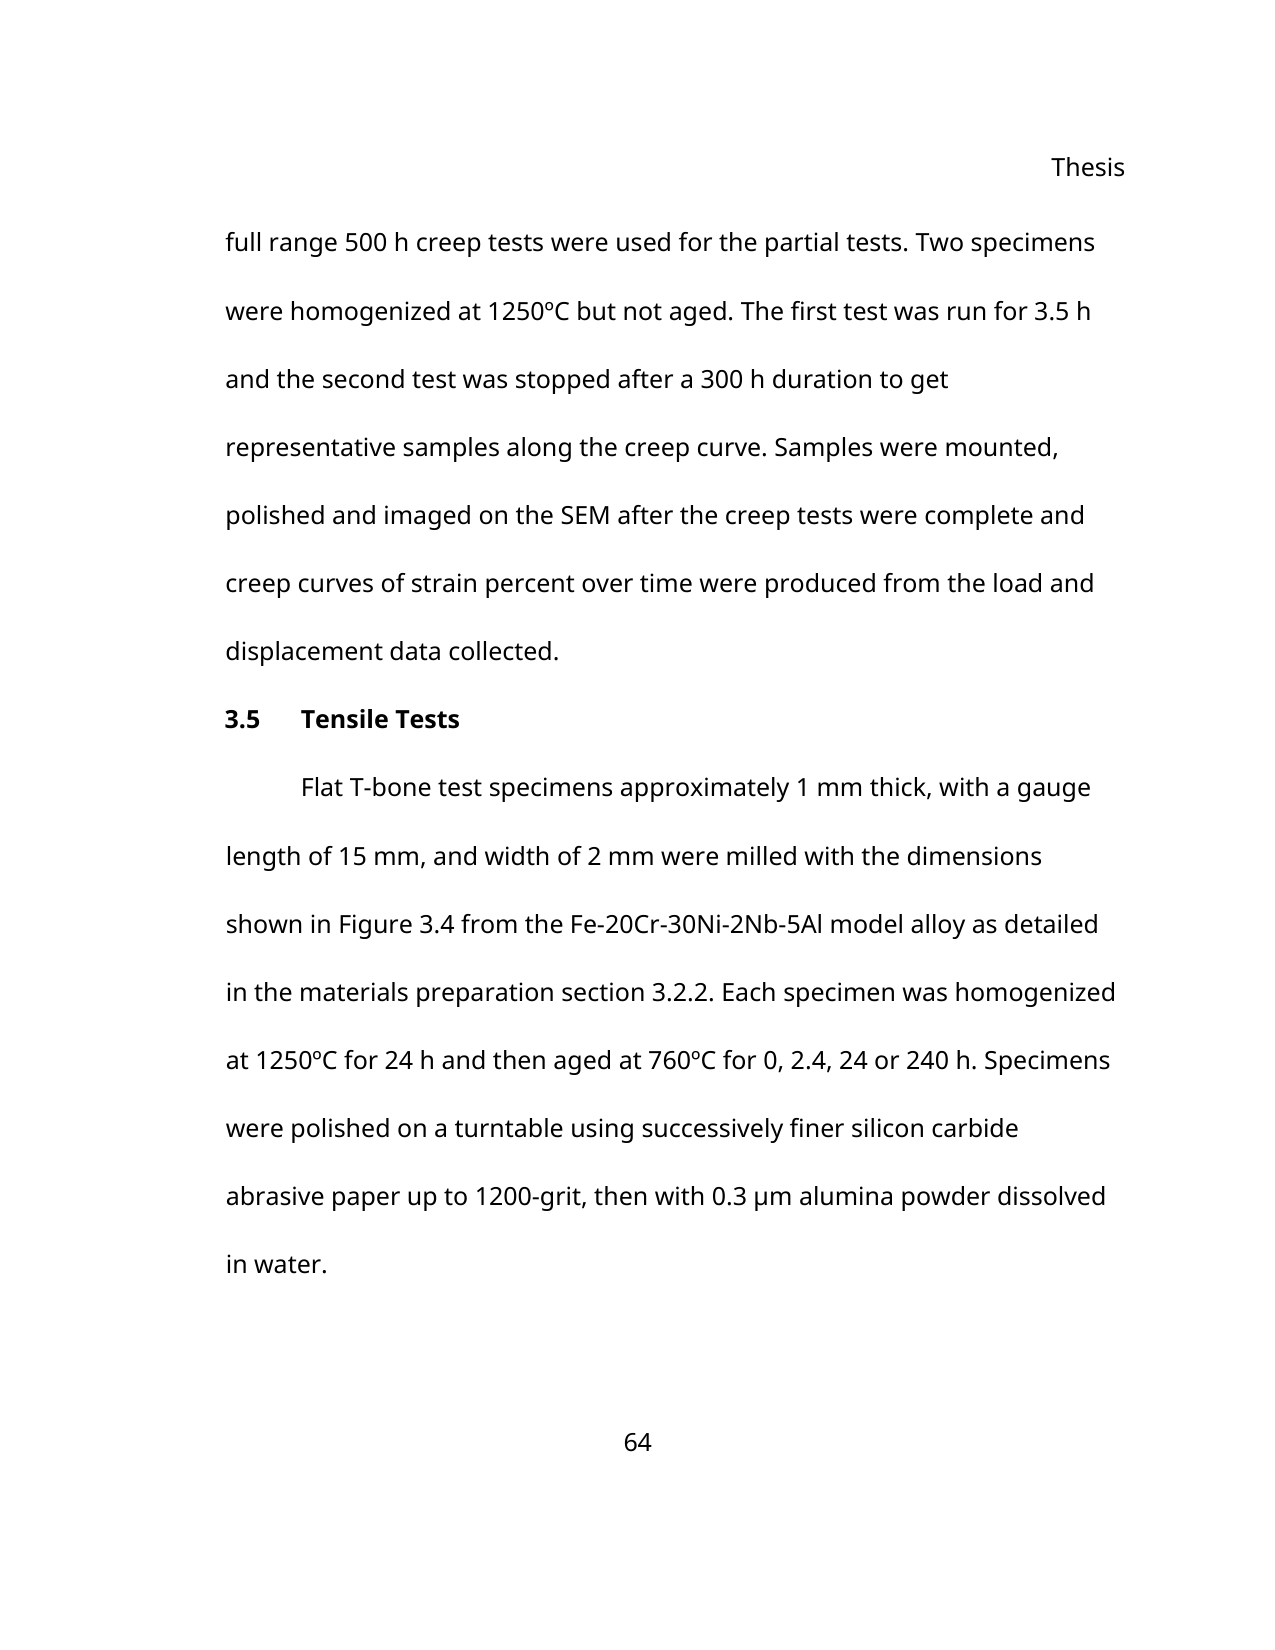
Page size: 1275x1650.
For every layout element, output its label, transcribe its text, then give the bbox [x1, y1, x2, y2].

text full range 500 h creep tests were used for the partial tests. Two specimens were homogenized at 1250ºC but not aged. The first test was run for 3.5 h and the second test was stopped after a 300 h duration to get representative samples along the creep curve. Samples were mounted, polished and imaged on the SEM after the creep tests were complete and creep curves of strain percent over time were produced from the load and displacement data collected. [224, 225, 1125, 668]
text 3.5 Tensile Tests [224, 702, 1125, 736]
text Flat T-bone test specimens approximately 1 mm thick, with a gauge length of 15 mm, and width of 2 mm were milled with the dimensions shown in Figure 3.4 from the Fe-20Cr-30Ni-2Nb-5Al model alloy as detailed in the materials preparation section 3.2.2. Each specimen was homogenized at 1250ºC for 24 h and then aged at 760ºC for 0, 2.4, 24 or 240 h. Specimens were polished on a turntable using successively finer silicon carbide abrasive paper up to 1200-grit, then with 0.3 µm alumina powder dissolved in water. [224, 770, 1125, 1281]
